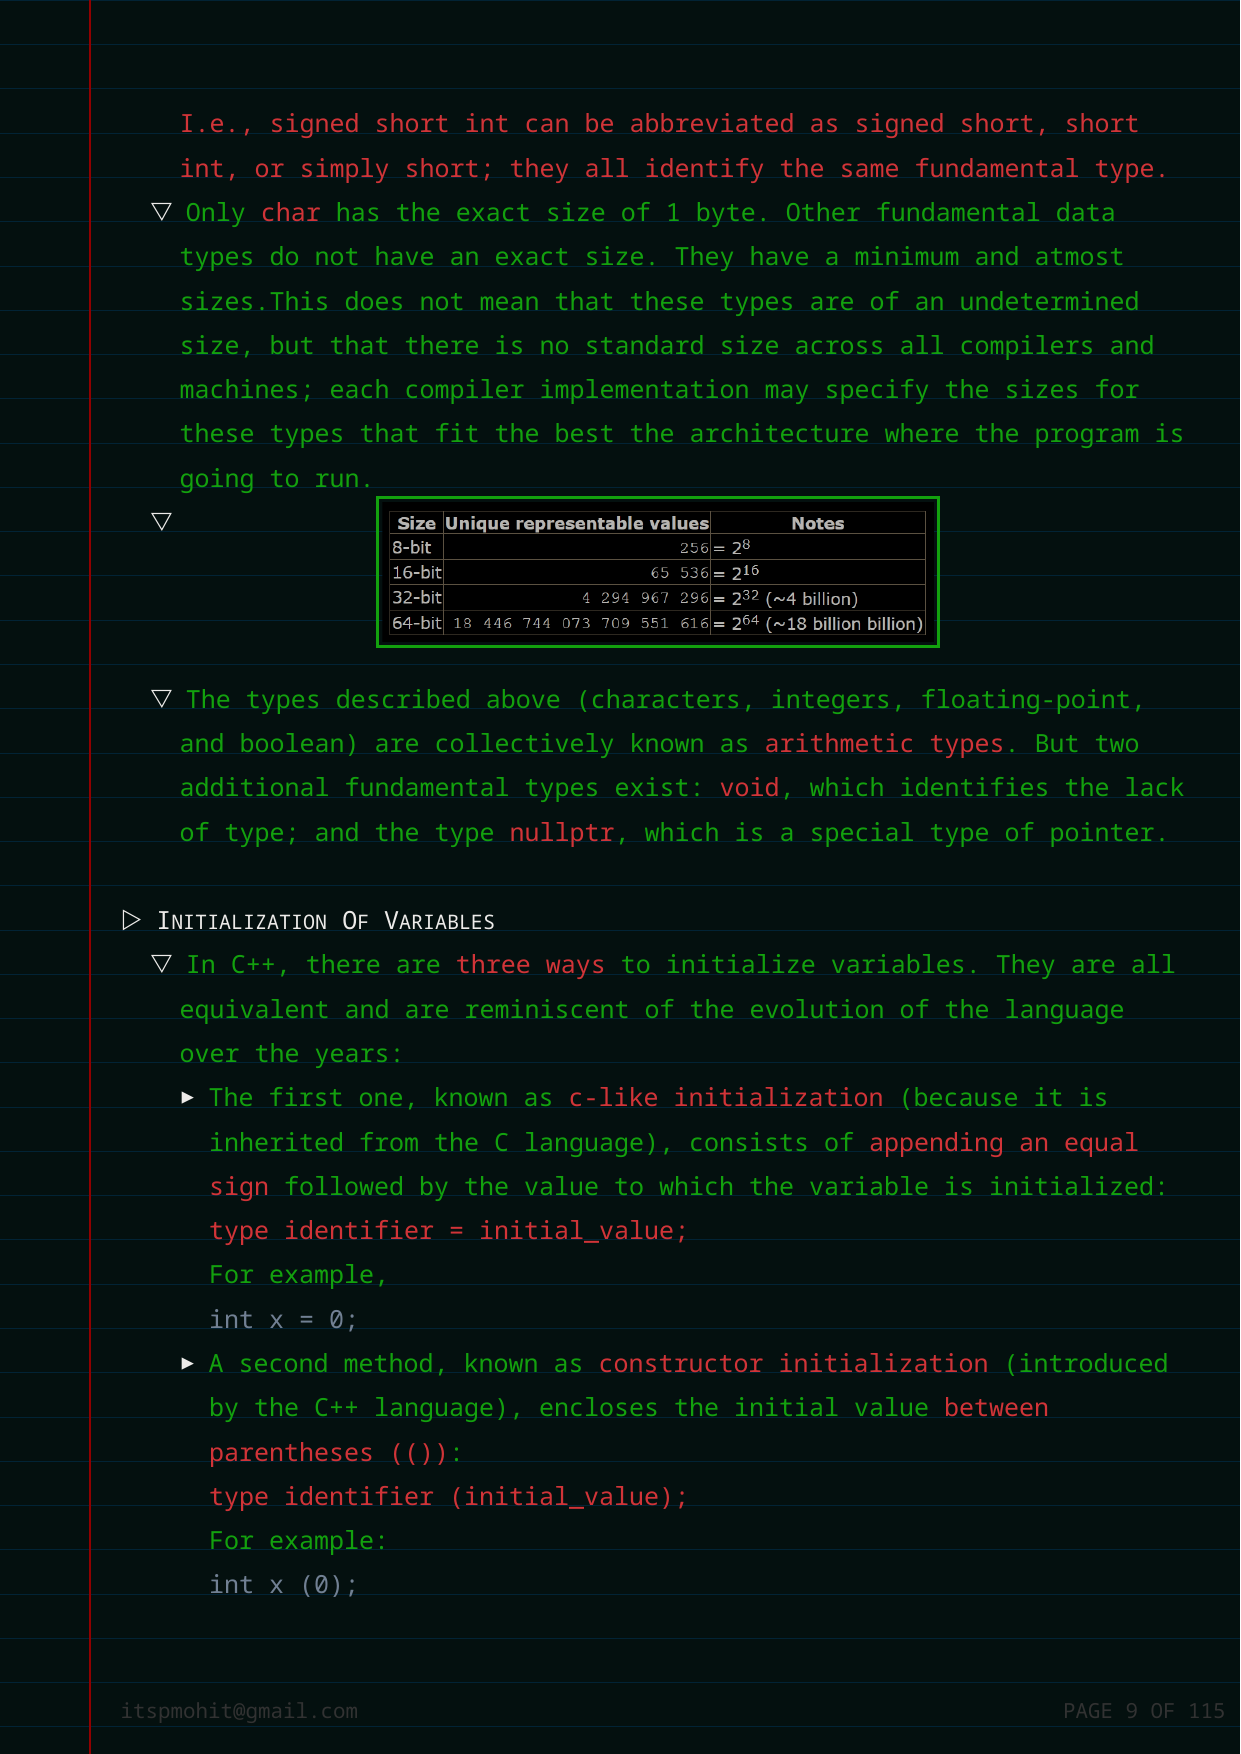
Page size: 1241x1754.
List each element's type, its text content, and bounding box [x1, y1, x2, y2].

list A second method, known as constructor initialization (introduced by the C++ language), encloses the initial value between parentheses (()): type identifier (initial_value); For example: int x (0); [179, 1337, 1196, 1603]
list The first one, known as c-like initialization (because it is inherited from the C language), consists of appending an equal sign followed by the value to which the variable is initialized: type identifier = initial_value; For example, int x = 0; [179, 1071, 1196, 1337]
list I.e., signed short int can be abbreviated as signed short, short int, or simply short; they all identify the same fundamental type. [150, 97, 1196, 186]
picture [382, 502, 934, 642]
subtitle Initialization Of Variables [120, 894, 1196, 938]
list Only char has the exact size of 1 byte. Other fundamental data types do not have an exact size. They have a minimum and atmost sizes.This does not mean that these types are of an undetermined size, but that there is no standard size across all compilers and machines; each compiler implementation may specify the sizes for these types that fit the best the architecture where the program is going to run. [150, 186, 1196, 496]
list The types described above (characters, integers, floating-point, and boolean) are collectively known as arithmetic types. But two additional fundamental types exist: void, which identifies the lack of type; and the type nullptr, which is a special type of pointer. [150, 673, 1196, 894]
list In C++, there are three ways to initialize variables. They are all equivalent and are reminiscent of the evolution of the language over the years: [150, 938, 1196, 1071]
